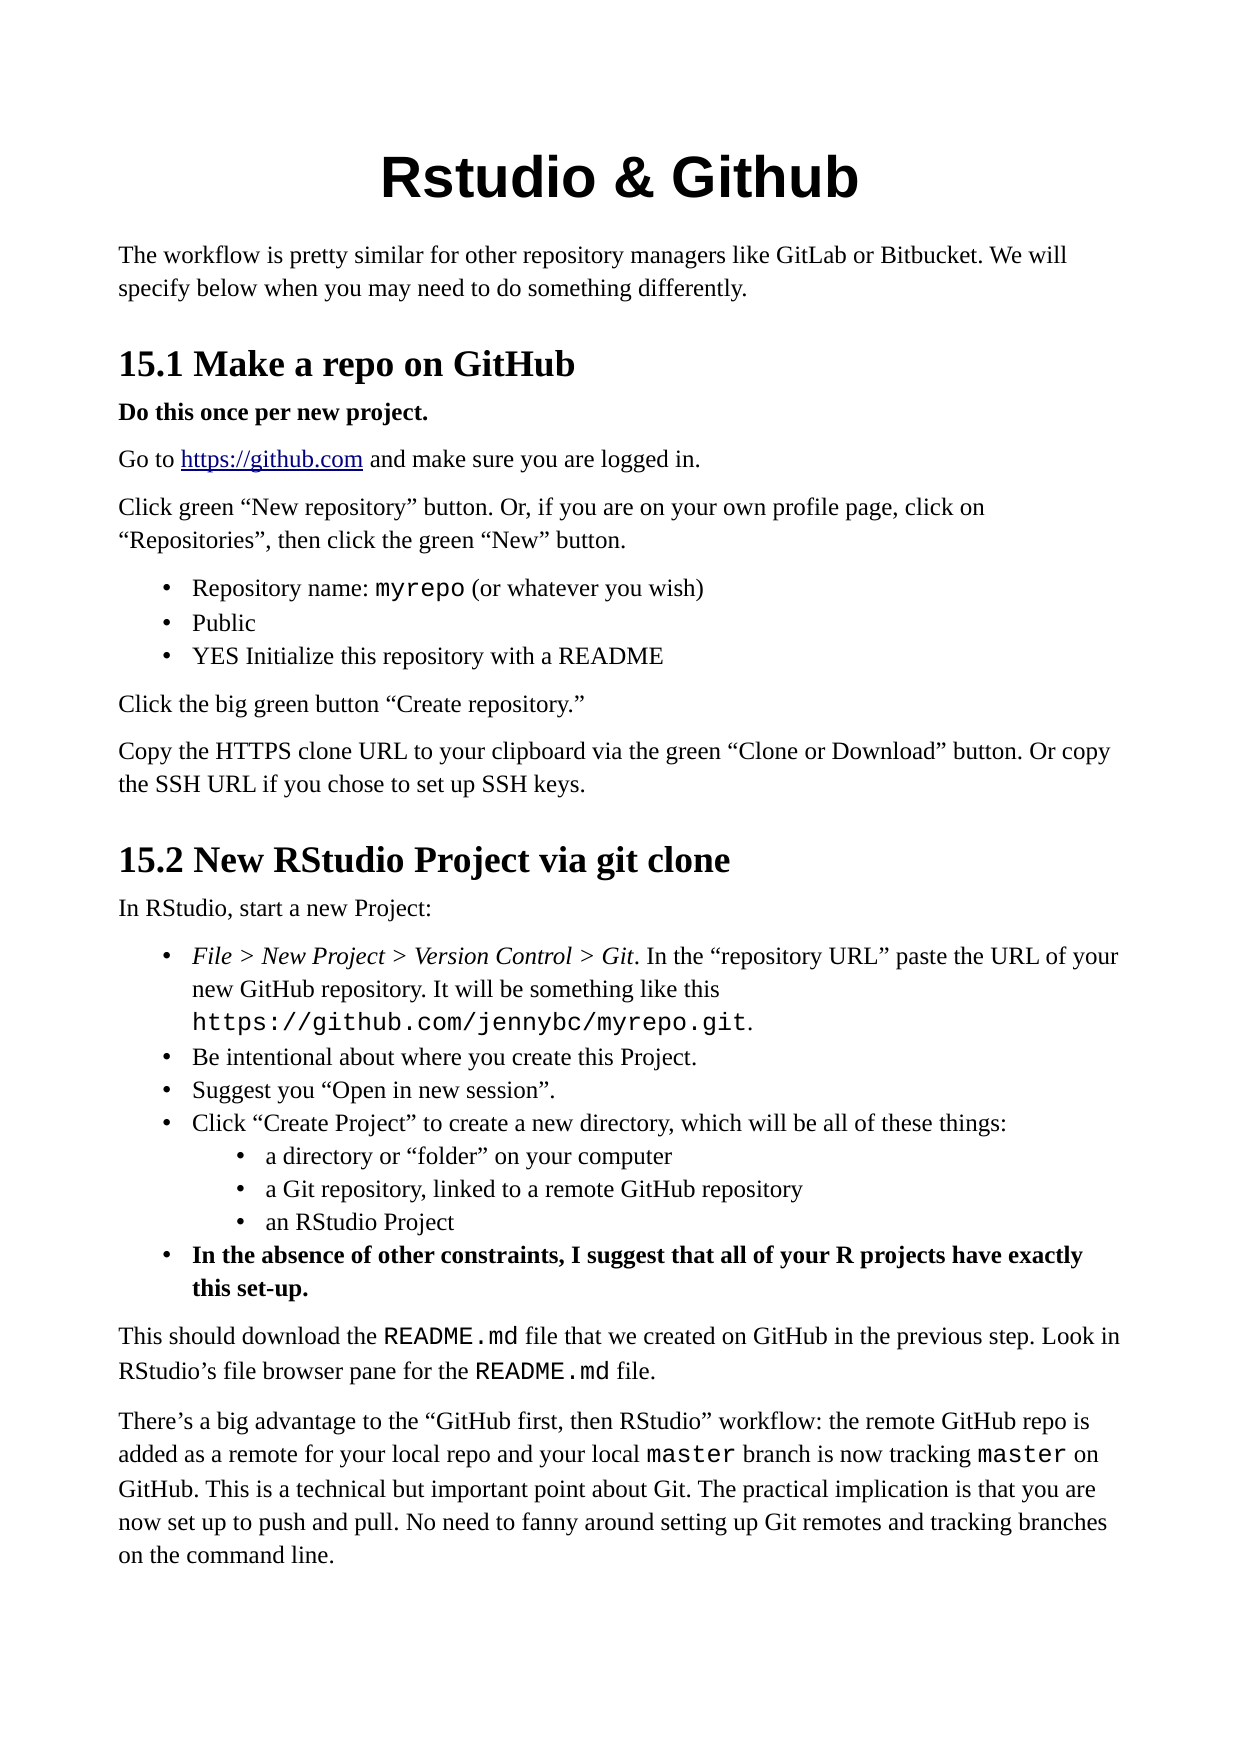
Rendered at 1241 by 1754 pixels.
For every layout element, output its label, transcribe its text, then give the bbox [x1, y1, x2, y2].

list an RStudio Project [236, 1207, 1122, 1236]
list Be intentional about where you create this Project. [162, 1042, 1122, 1071]
text Copy the HTTPS clone URL to your clipboard via the green “Clone or Download” button. Or copy the SSH URL if you chose to set up SSH keys. [118, 736, 1122, 798]
list Click “Create Project” to create a new directory, which will be all of these things: [162, 1108, 1122, 1137]
list a Git repository, linked to a remote GitHub repository [236, 1174, 1122, 1203]
subtitle 15.1 Make a repo on GitHub [118, 341, 1122, 384]
list In the absence of other constraints, I suggest that all of your R projects have exactly this set-up. [162, 1241, 1122, 1302]
subtitle 15.2 New RStudio Project via git clone [118, 838, 1122, 881]
list Public [162, 608, 1122, 637]
text The workflow is pretty similar for other repository managers like GitLab or Bitbucket. We will specify below when you may need to do something differently. [118, 240, 1122, 301]
text In RStudio, start a new Project: [118, 893, 1122, 922]
text Do this once per new project. [118, 397, 1122, 426]
list a directory or “folder” on your computer [236, 1141, 1122, 1170]
text Click green “New repository” button. Or, if you are on your own profile page, click on “Repositories”, then click the green “New” button. [118, 492, 1122, 554]
list Repository name: myrepo (or whatever you wish) [162, 573, 1122, 603]
text Click the big green button “Create repository.” [118, 689, 1122, 717]
text This should download the README.md file that we created on GitHub in the previous step. Look in RStudio’s file browser pane for the README.md file. [118, 1321, 1122, 1387]
text Go to https://github.com and make sure you are logged in. [118, 444, 1122, 473]
list Suggest you “Open in new session”. [162, 1075, 1122, 1104]
text There’s a big advantage to the “GitHub first, then RStudio” workflow: the remote GitHub repo is added as a remote for your local repo and your local master branch is now tracking master on GitHub. This is a technical but important point about Git. The practical implication is that you are now set up to push and pull. No need to fanny around setting up Git remotes and tracking branches on the command line. [118, 1406, 1122, 1569]
list File > New Project > Version Control > Git. In the “repository URL” paste the URL of your new GitHub repository. It will be something like this https://github.com/jennybc/myrepo.git. [162, 941, 1122, 1038]
list YES Initialize this repository with a README [162, 641, 1122, 670]
